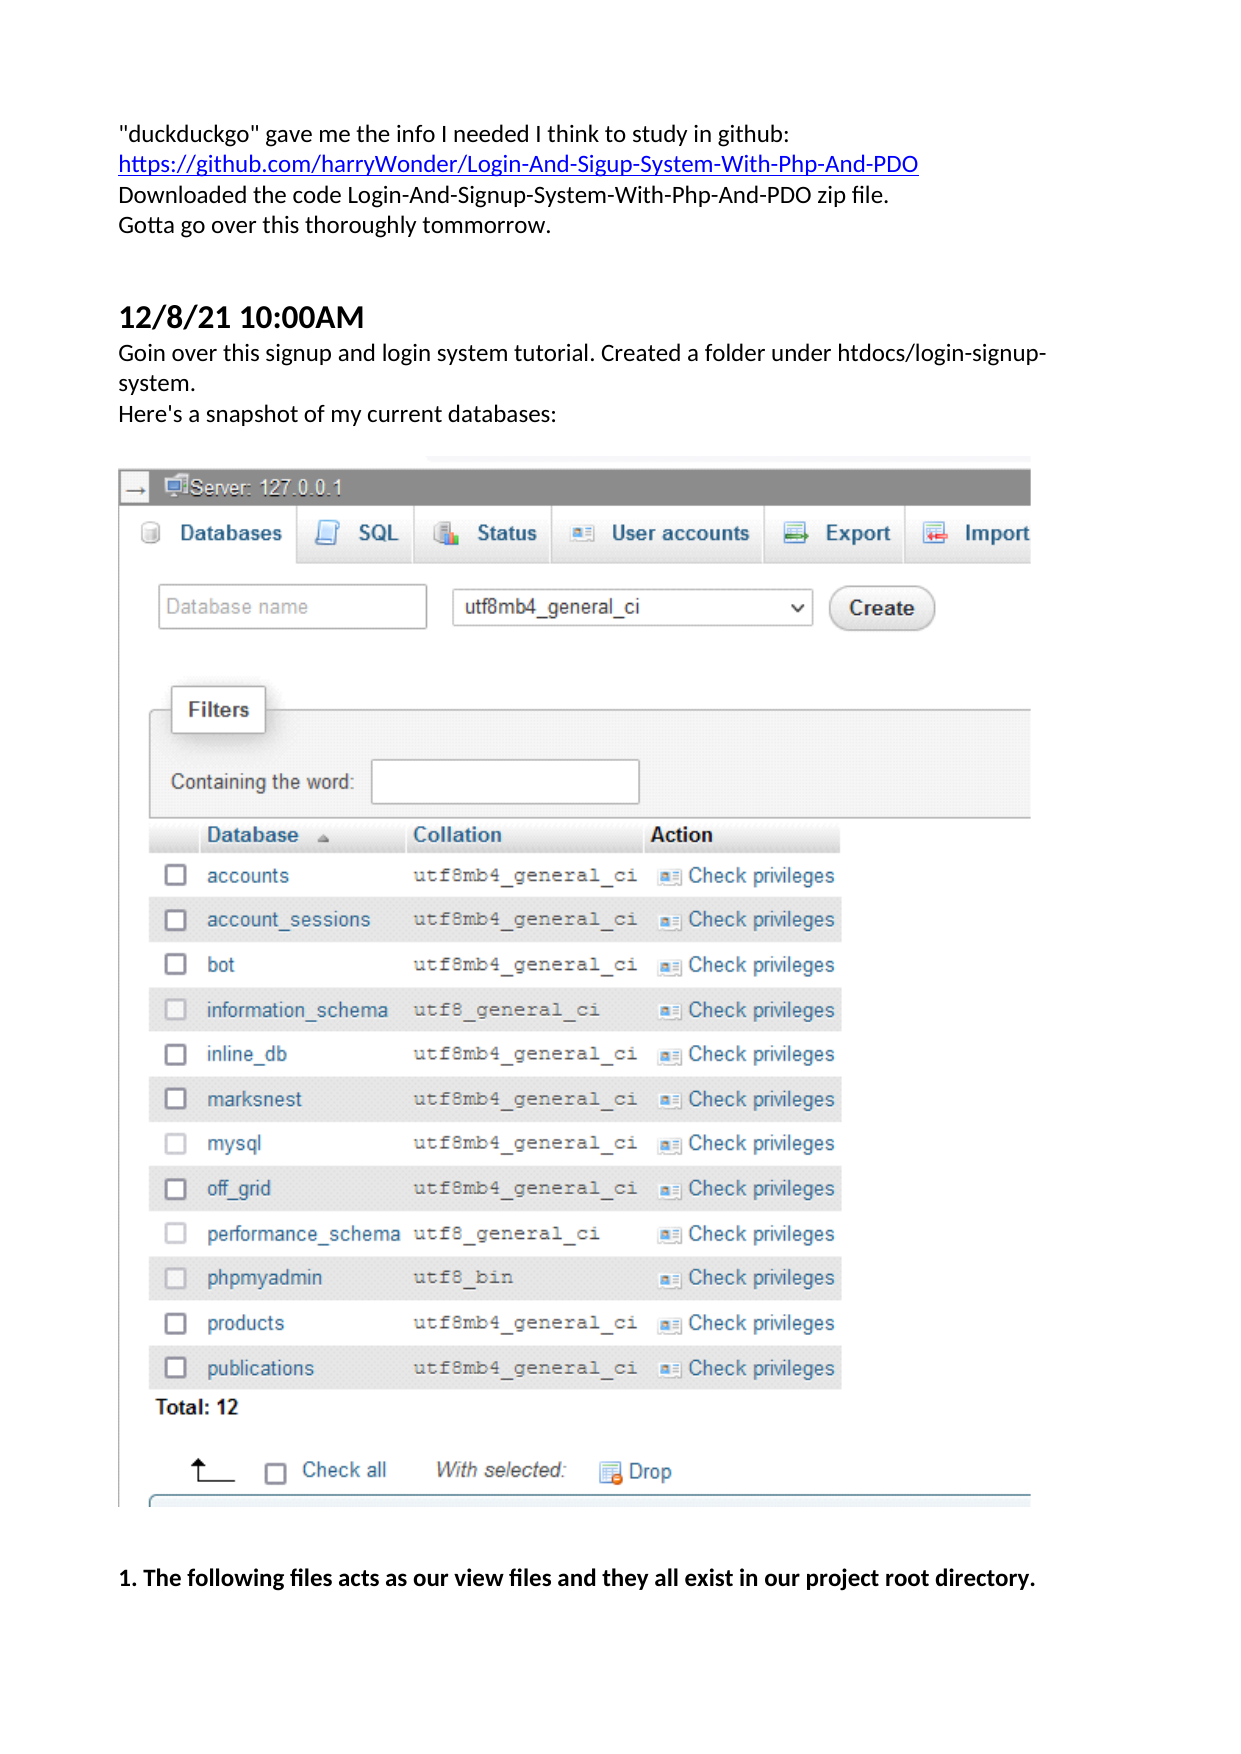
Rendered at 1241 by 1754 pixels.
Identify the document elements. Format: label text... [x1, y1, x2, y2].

text Downloaded the code Login-And-Signup-System-With-Php-And-PDO zip file. [118, 179, 1122, 210]
text https://github.com/harryWonder/Login-And-Sigup-System-With-Php-And-PDO [118, 149, 1122, 179]
text Goin over this signup and login system tutorial. Created a folder under htdocs/login-signup-system. [118, 337, 1122, 398]
text "duckduckgo" gave me the info I needed I think to study in github: [118, 118, 1122, 149]
text Gotta go over this thoroughly tommorrow. [118, 210, 1122, 240]
text Here's a snapshot of my current databases: [118, 398, 1122, 428]
text 1. The following files acts as our view files and they all exist in our project root directory. [118, 1563, 1122, 1593]
text 12/8/21 10:00AM [118, 296, 1122, 337]
